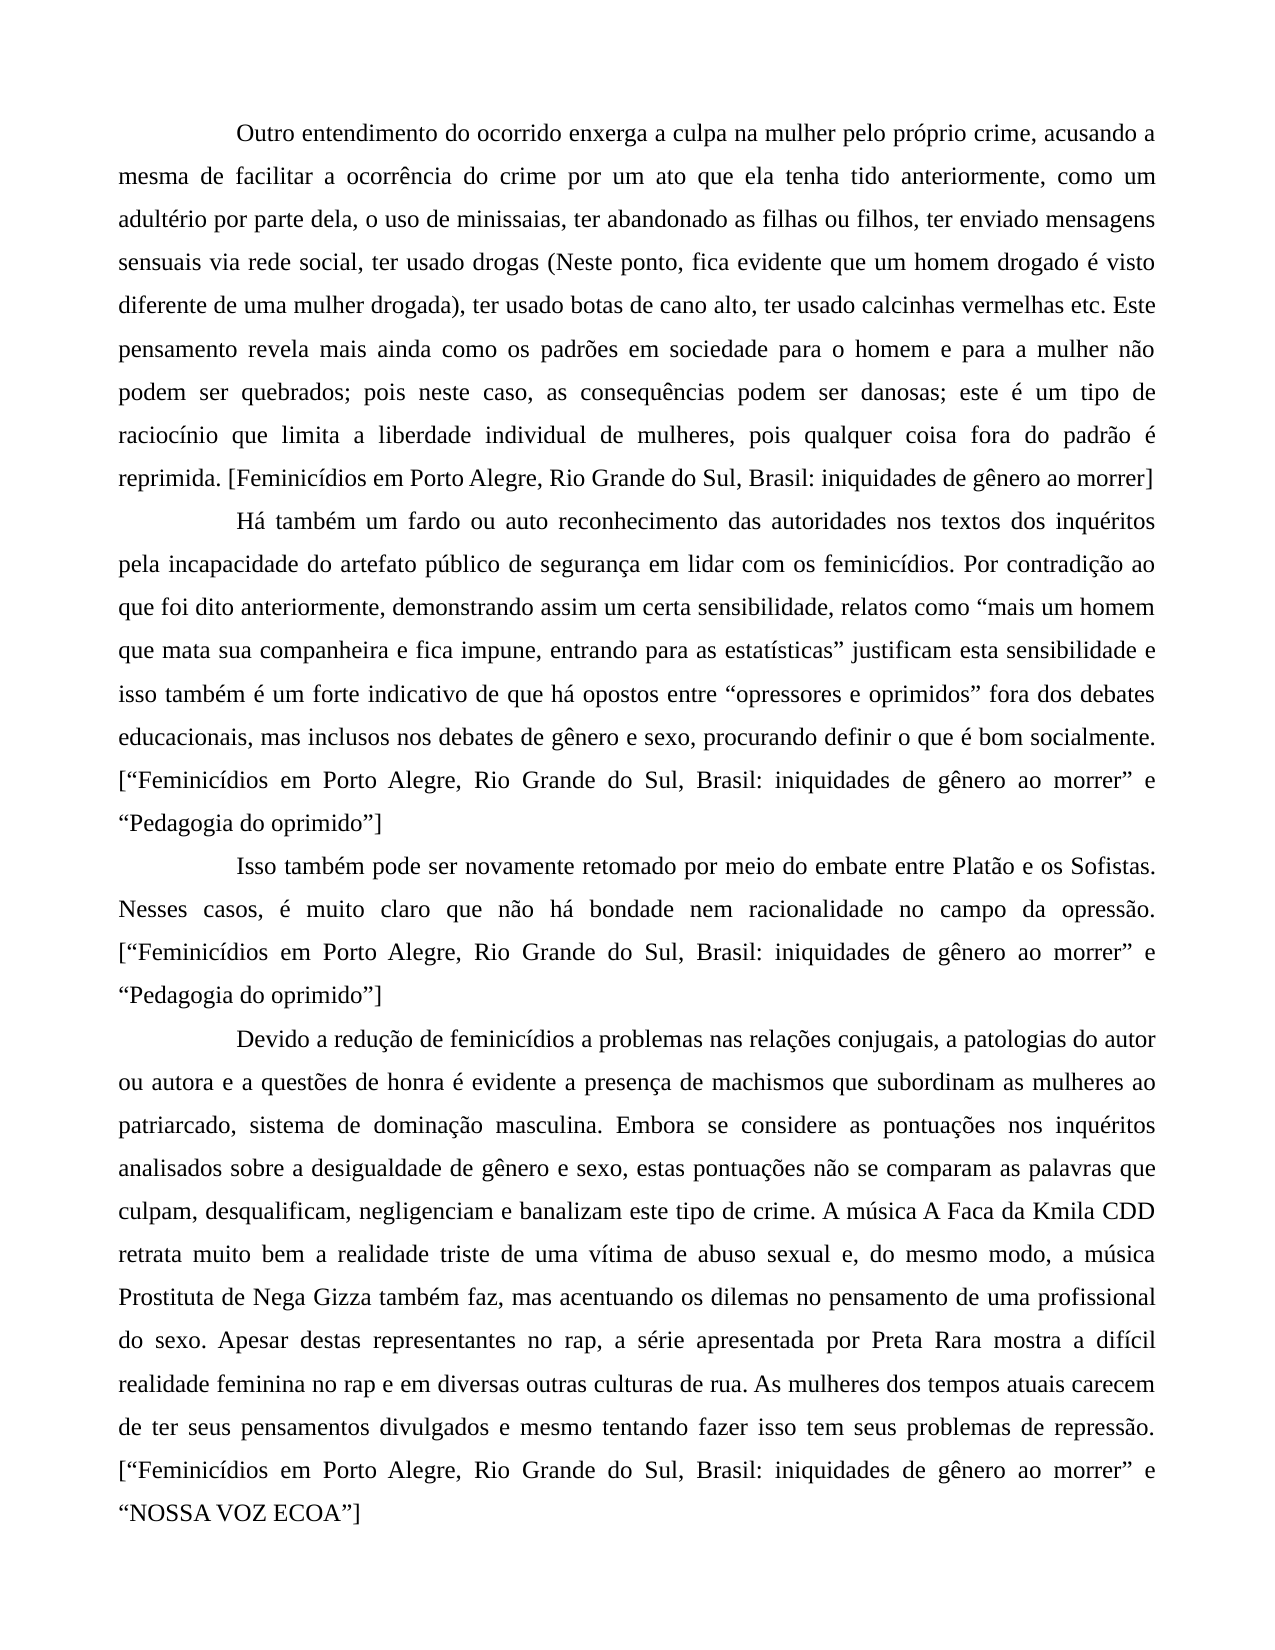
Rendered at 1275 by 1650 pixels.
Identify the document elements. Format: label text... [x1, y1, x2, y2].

text Isso também pode ser novamente retomado por meio do embate entre Platão e os Sofistas. Nesses casos, é muito claro que não há bondade nem racionalidade no campo da opressão. [“Feminicídios em Porto Alegre, Rio Grande do Sul, Brasil: iniquidades de gênero ao morrer” e “Pedagogia do oprimido”] [118, 851, 1157, 1009]
text Há também um fardo ou auto reconhecimento das autoridades nos textos dos inquéritos pela incapacidade do artefato público de segurança em lidar com os feminicídios. Por contradição ao que foi dito anteriormente, demonstrando assim um certa sensibilidade, relatos como “mais um homem que mata sua companheira e fica impune, entrando para as estatísticas” justificam esta sensibilidade e isso também é um forte indicativo de que há opostos entre “opressores e oprimidos” fora dos debates educacionais, mas inclusos nos debates de gênero e sexo, procurando definir o que é bom socialmente. [“Feminicídios em Porto Alegre, Rio Grande do Sul, Brasil: iniquidades de gênero ao morrer” e “Pedagogia do oprimido”] [118, 506, 1157, 837]
text Outro entendimento do ocorrido enxerga a culpa na mulher pelo próprio crime, acusando a mesma de facilitar a ocorrência do crime por um ato que ela tenha tido anteriormente, como um adultério por parte dela, o uso de minissaias, ter abandonado as filhas ou filhos, ter enviado mensagens sensuais via rede social, ter usado drogas (Neste ponto, fica evidente que um homem drogado é visto diferente de uma mulher drogada), ter usado botas de cano alto, ter usado calcinhas vermelhas etc. Este pensamento revela mais ainda como os padrões em sociedade para o homem e para a mulher não podem ser quebrados; pois neste caso, as consequências podem ser danosas; este é um tipo de raciocínio que limita a liberdade individual de mulheres, pois qualquer coisa fora do padrão é reprimida. [Feminicídios em Porto Alegre, Rio Grande do Sul, Brasil: iniquidades de gênero ao morrer] [118, 118, 1157, 492]
text Devido a redução de feminicídios a problemas nas relações conjugais, a patologias do autor ou autora e a questões de honra é evidente a presença de machismos que subordinam as mulheres ao patriarcado, sistema de dominação masculina. Embora se considere as pontuações nos inquéritos analisados sobre a desigualdade de gênero e sexo, estas pontuações não se comparam as palavras que culpam, desqualificam, negligenciam e banalizam este tipo de crime. A música A Faca da Kmila CDD retrata muito bem a realidade triste de uma vítima de abuso sexual e, do mesmo modo, a música Prostituta de Nega Gizza também faz, mas acentuando os dilemas no pensamento de uma profissional do sexo. Apesar destas representantes no rap, a série apresentada por Preta Rara mostra a difícil realidade feminina no rap e em diversas outras culturas de rua. As mulheres dos tempos atuais carecem de ter seus pensamentos divulgados e mesmo tentando fazer isso tem seus problemas de repressão. [“Feminicídios em Porto Alegre, Rio Grande do Sul, Brasil: iniquidades de gênero ao morrer” e “NOSSA VOZ ECOA”] [118, 1024, 1157, 1527]
